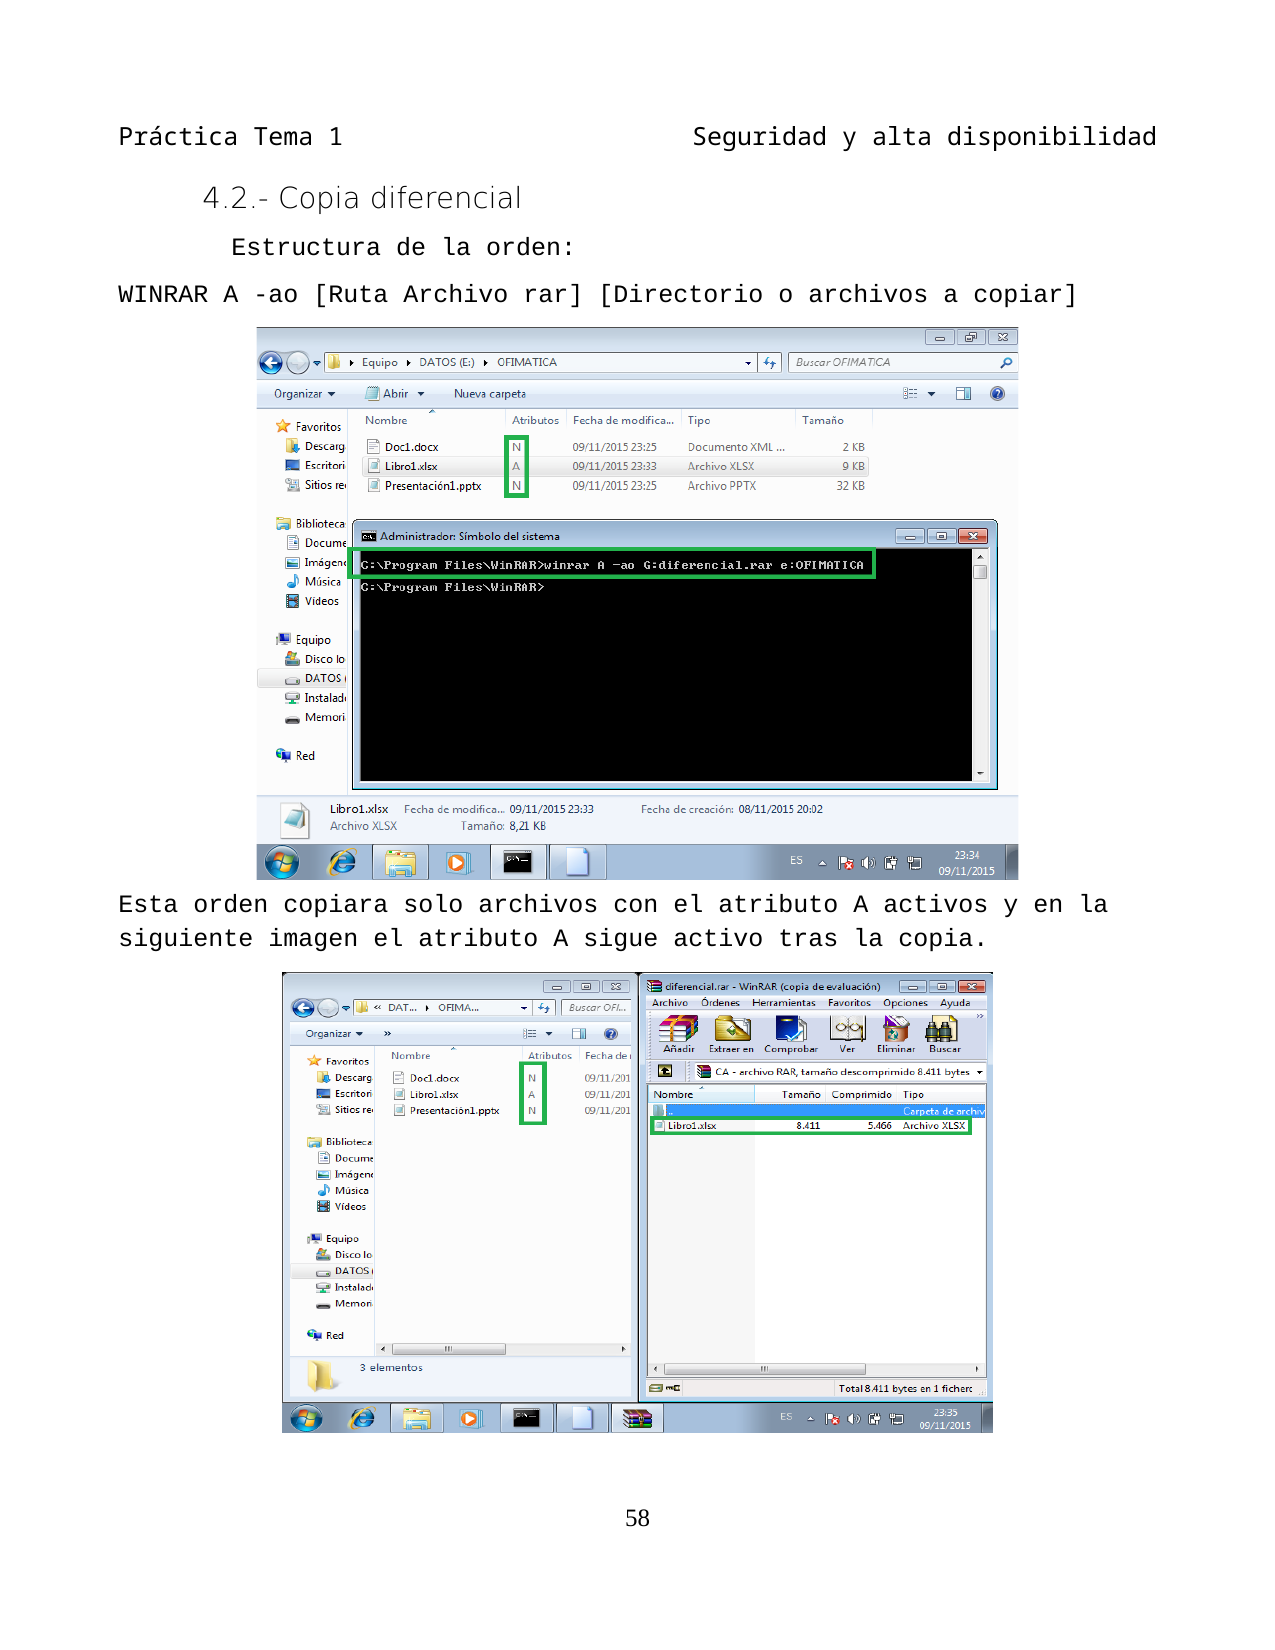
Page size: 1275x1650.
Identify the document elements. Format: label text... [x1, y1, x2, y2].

picture [256, 327, 1019, 880]
text WINRAR A -ao [Ruta Archivo rar] [Directorio o archivos a copiar] [118, 281, 1157, 310]
picture [282, 972, 993, 1433]
text Estructura de la orden: [231, 235, 1157, 263]
text Esta orden copiara solo archivos con el atributo A activos y en la siguiente imagen el atributo A sigue activo tras la copia. [118, 892, 1157, 954]
list Copia diferencial [193, 182, 1157, 216]
